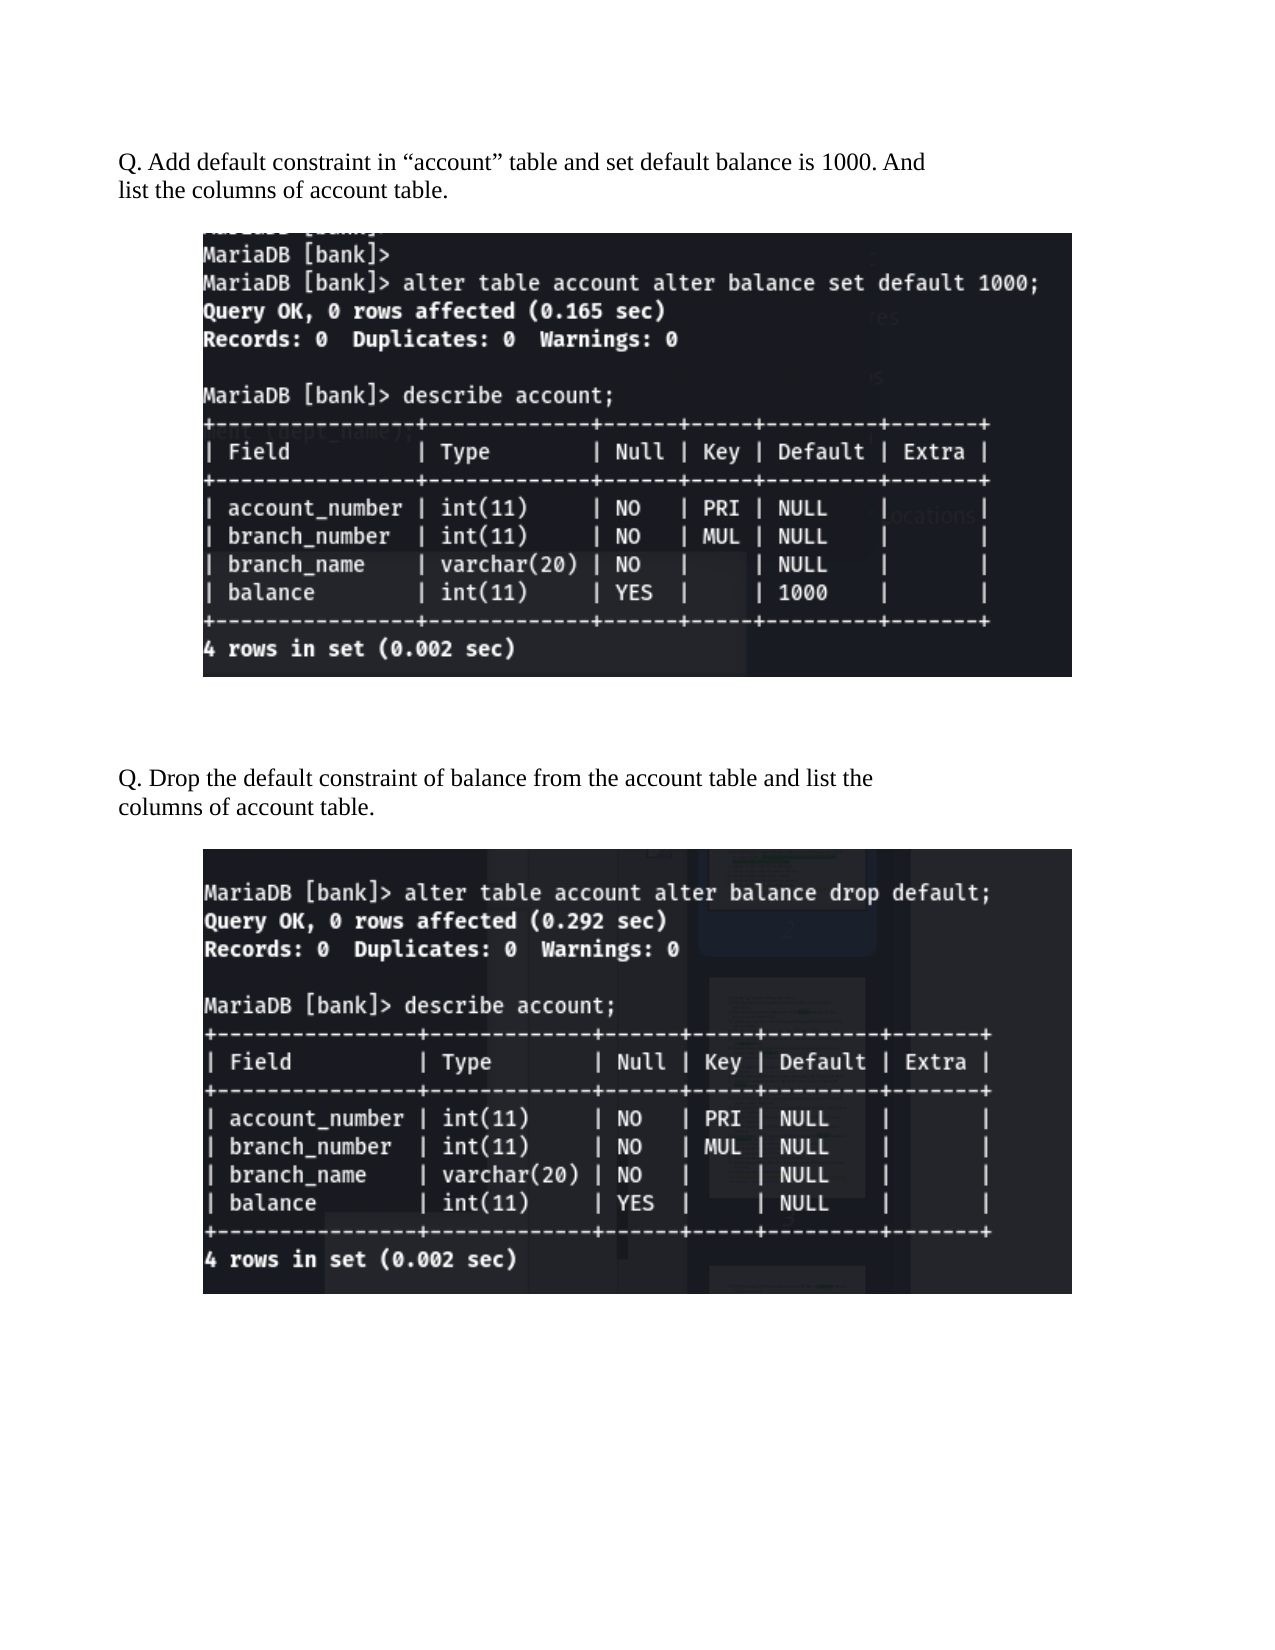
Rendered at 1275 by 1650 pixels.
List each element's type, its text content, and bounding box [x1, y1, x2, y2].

text Q. Drop the default constraint of balance from the account table and list the [118, 763, 1157, 792]
picture [203, 849, 1072, 1294]
picture [203, 233, 1072, 677]
text list the columns of account table. [118, 176, 1157, 204]
text columns of account table. [118, 792, 1157, 821]
text Q. Add default constraint in “account” table and set default balance is 1000. And [118, 147, 1157, 176]
